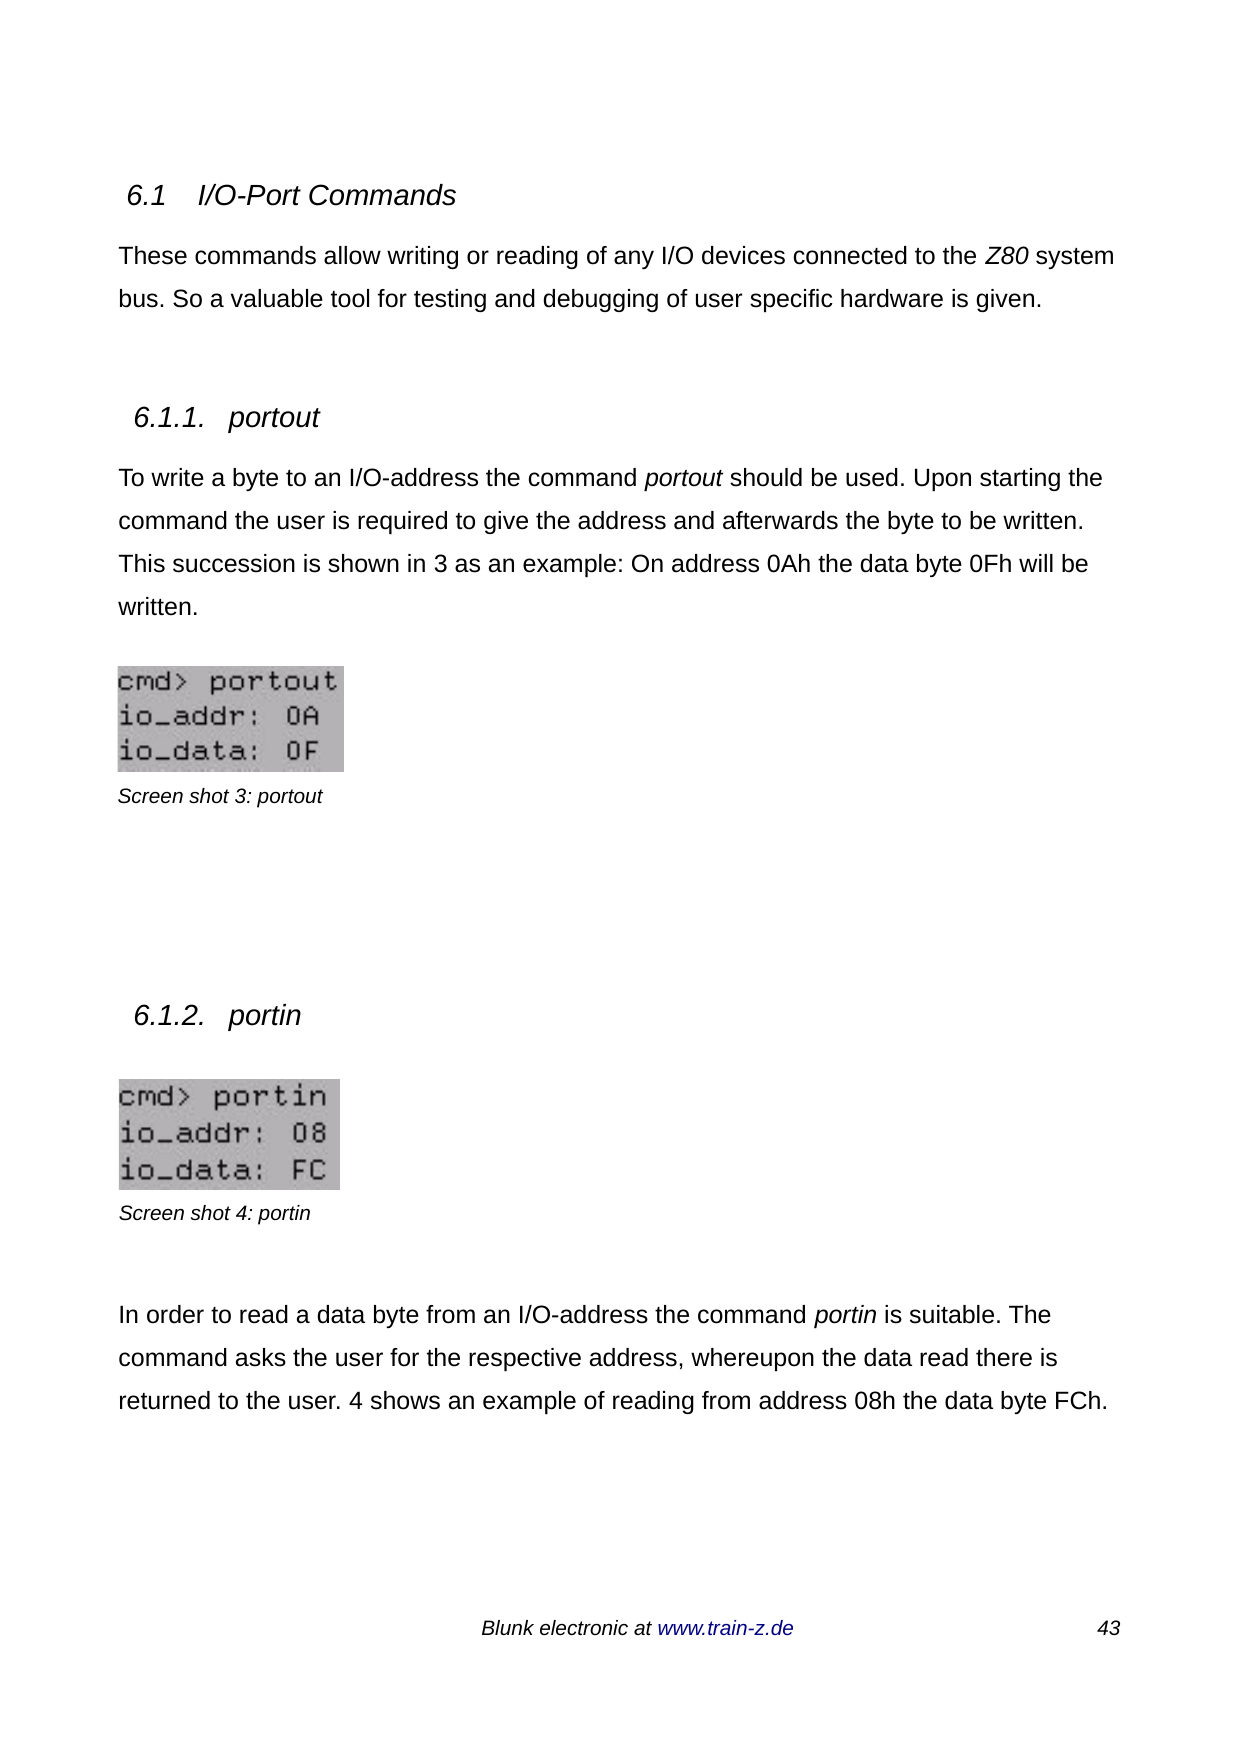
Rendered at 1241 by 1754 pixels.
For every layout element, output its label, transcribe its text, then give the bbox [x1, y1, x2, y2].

text To write a byte to an I/O-address the command portout should be used. Upon starting the command the user is required to give the address and afterwards the byte to be written. This succession is shown in 3 as an example: On address 0Ah the data byte 0Fh will be written. [118, 463, 1122, 621]
text Screen shot 3: portout [117, 772, 344, 808]
text In order to read a data byte from an I/O-address the command portin is suitable. The command asks the user for the respective address, whereupon the data read there is returned to the user. 4 shows an example of reading from address 08h the data byte FCh. [118, 1061, 1122, 1414]
picture [117, 666, 344, 772]
subtitle I/O-Port Commands [118, 178, 1122, 212]
text Screen shot 4: portin [119, 1190, 340, 1225]
subtitle portout [133, 400, 1122, 433]
subtitle portin [133, 998, 1122, 1032]
picture [118, 1079, 340, 1190]
text These commands allow writing or reading of any I/O devices connected to the Z80 system bus. So a valuable tool for testing and debugging of user specific hardware is given. [118, 241, 1122, 313]
